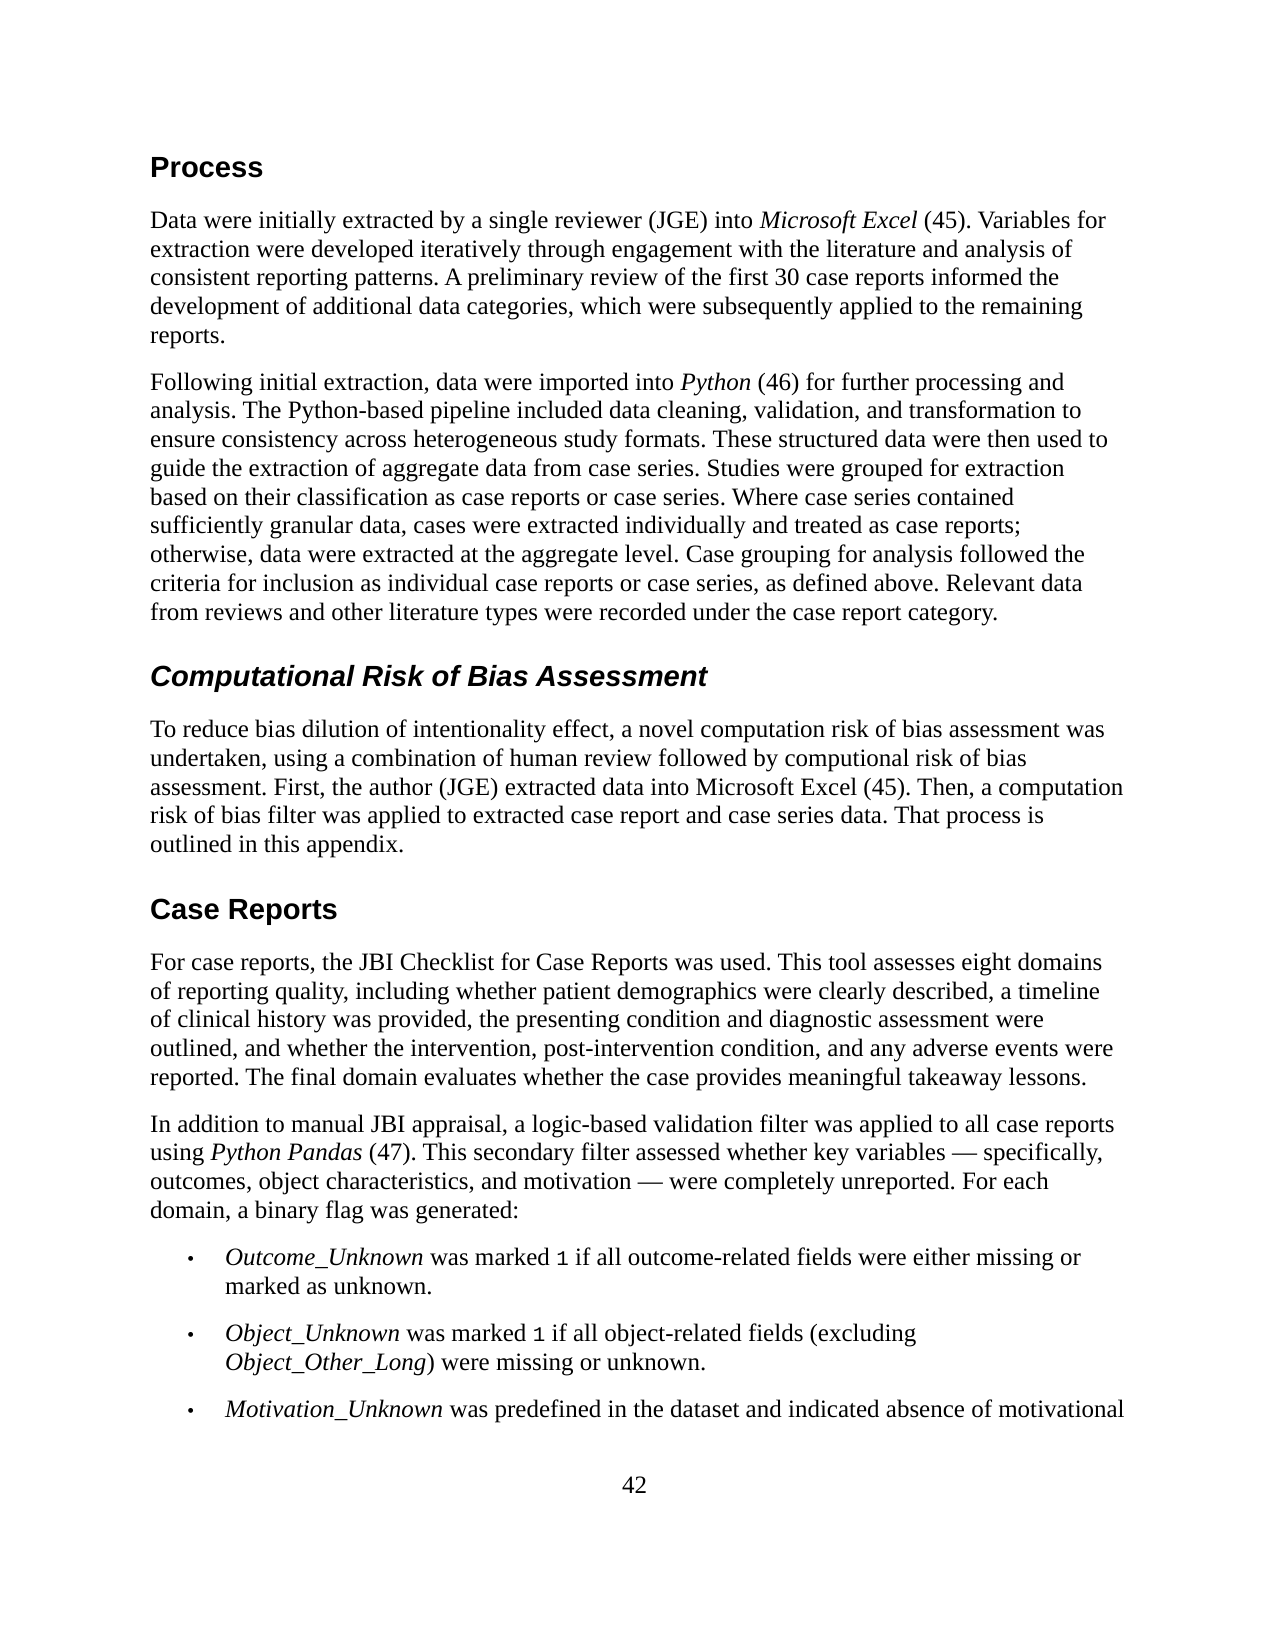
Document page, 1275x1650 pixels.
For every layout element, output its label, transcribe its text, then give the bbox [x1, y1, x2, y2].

list Motivation_Unknown was predefined in the dataset and indicated absence of motivational [187, 1394, 1125, 1423]
text For case reports, the JBI Checklist for Case Reports was used. This tool assesses eight domains of reporting quality, including whether patient demographics were clearly described, a timeline of clinical history was provided, the presenting condition and diagnostic assessment were outlined, and whether the intervention, post-intervention condition, and any adverse events were reported. The final domain evaluates whether the case provides meaningful takeaway lessons. [150, 947, 1125, 1091]
list Outcome_Unknown was marked 1 if all outcome-related fields were either missing or marked as unknown. [187, 1242, 1125, 1300]
list Object_Unknown was marked 1 if all object-related fields (excluding Object_Other_Long) were missing or unknown. [187, 1318, 1125, 1376]
subtitle Case Reports [150, 892, 1125, 926]
text Data were initially extracted by a single reviewer (JGE) into Microsoft Excel (45). Variables for extraction were developed iteratively through engagement with the literature and analysis of consistent reporting patterns. A preliminary review of the first 30 case reports informed the development of additional data categories, which were subsequently applied to the remaining reports. [150, 205, 1125, 349]
text To reduce bias dilution of intentionality effect, a novel computation risk of bias assessment was undertaken, using a combination of human review followed by computional risk of bias assessment. First, the author (JGE) extracted data into Microsoft Excel (45). Then, a computation risk of bias filter was applied to extracted case report and case series data. That process is outlined in this appendix. [150, 714, 1125, 858]
text Following initial extraction, data were imported into Python (46) for further processing and analysis. The Python-based pipeline included data cleaning, validation, and transformation to ensure consistency across heterogeneous study formats. These structured data were then used to guide the extraction of aggregate data from case series. Studies were grouped for extraction based on their classification as case reports or case series. Where case series contained sufficiently granular data, cases were extracted individually and treated as case reports; otherwise, data were extracted at the aggregate level. Case grouping for analysis followed the criteria for inclusion as individual case reports or case series, as defined above. Relevant data from reviews and other literature types were recorded under the case report category. [150, 367, 1125, 625]
subtitle Computational Risk of Bias Assessment [150, 659, 1125, 693]
subtitle Process [150, 150, 1125, 183]
text In addition to manual JBI appraisal, a logic-based validation filter was applied to all case reports using Python Pandas (47). This secondary filter assessed whether key variables — specifically, outcomes, object characteristics, and motivation — were completely unreported. For each domain, a binary flag was generated: [150, 1109, 1125, 1224]
